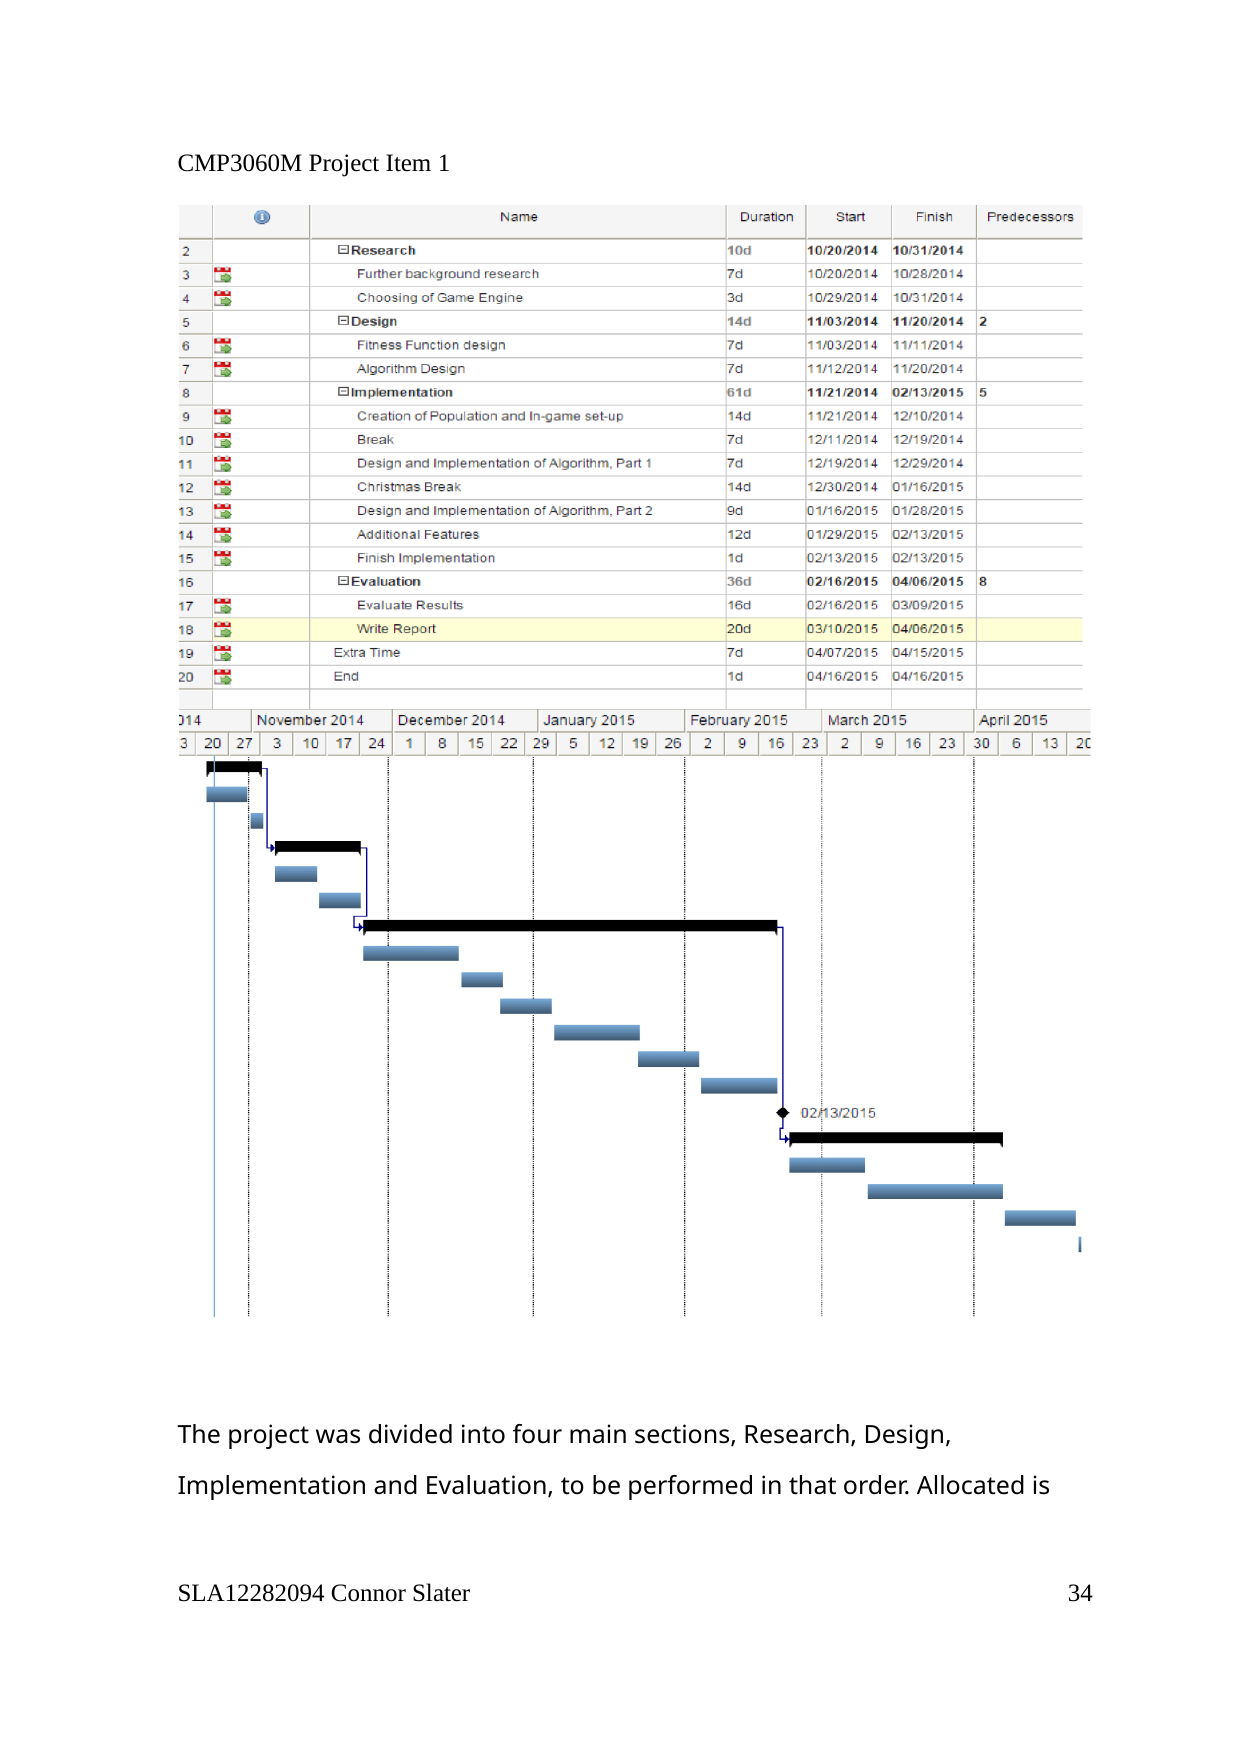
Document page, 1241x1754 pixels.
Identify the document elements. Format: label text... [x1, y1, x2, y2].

text The project was divided into four main sections, Research, Design, Implementation and Evaluation, to be performed in that order. Allocated is [177, 1417, 1093, 1502]
